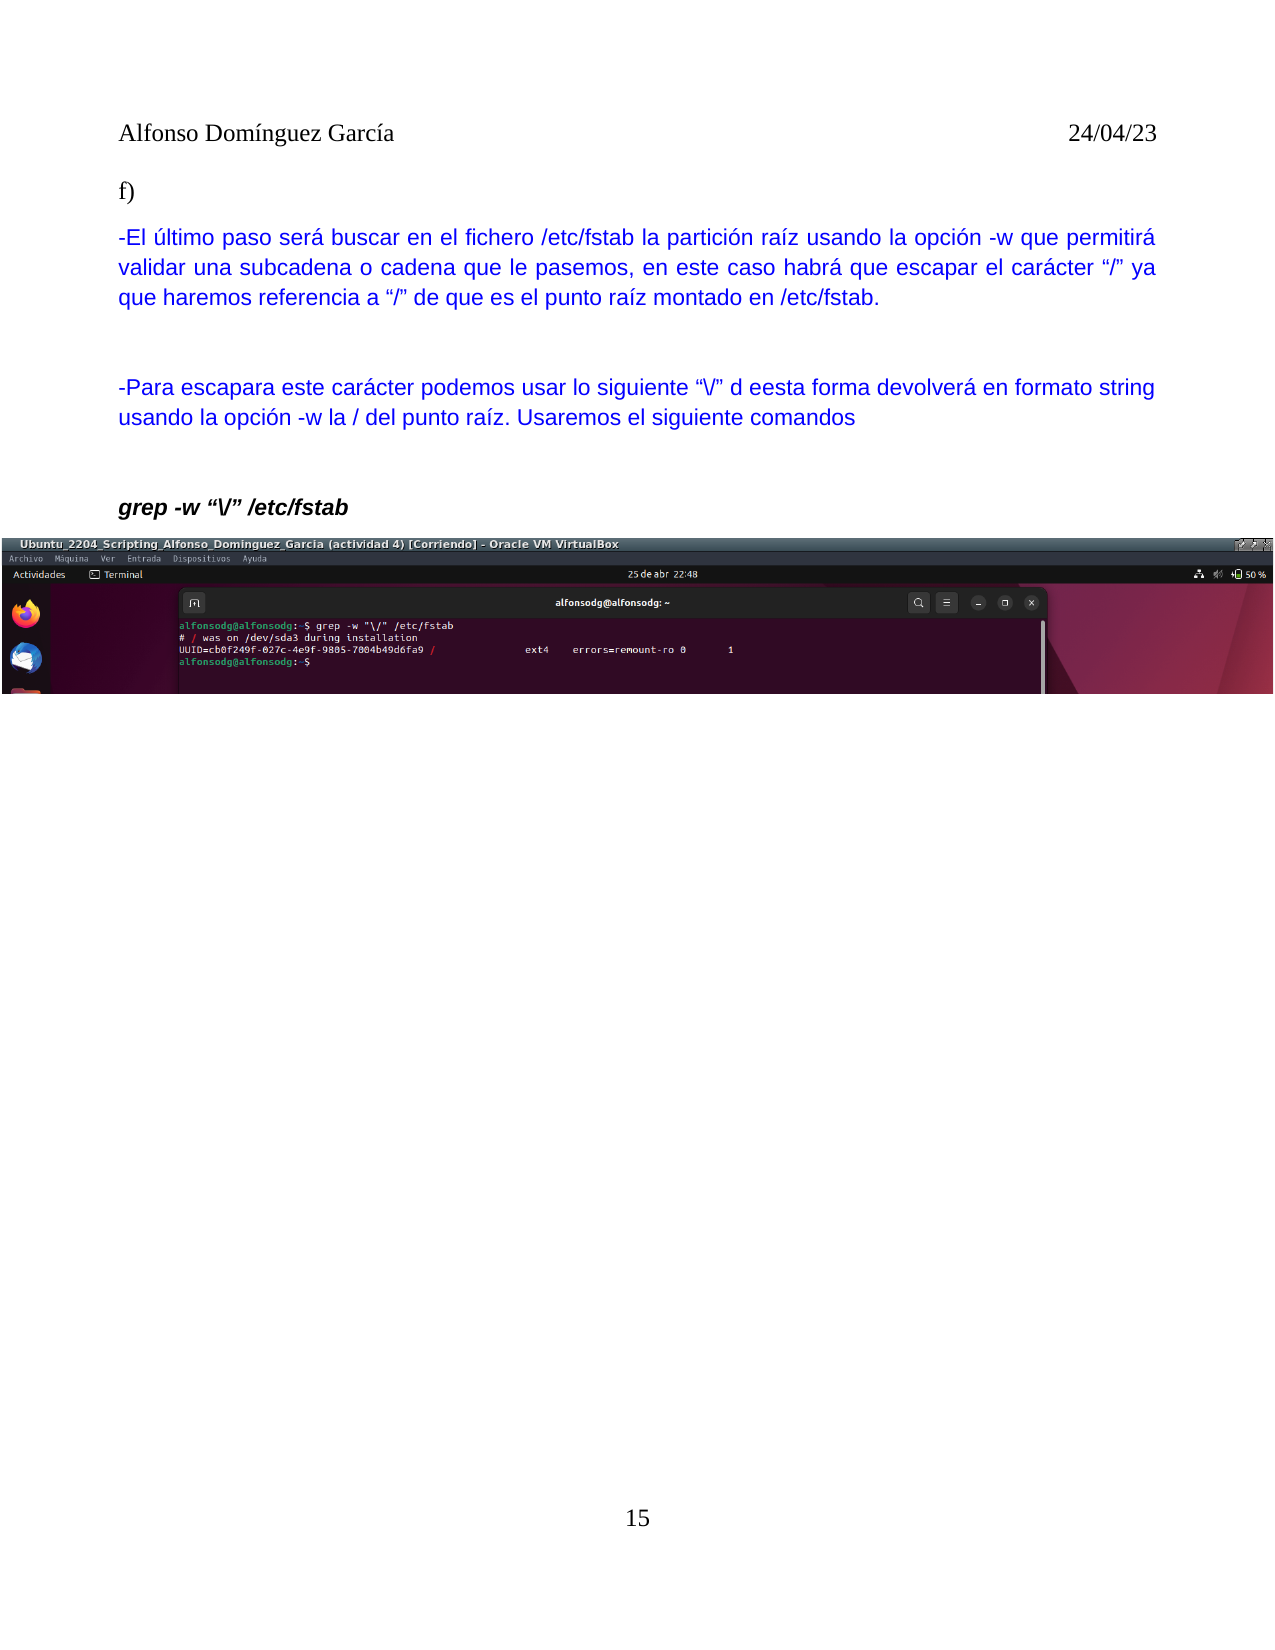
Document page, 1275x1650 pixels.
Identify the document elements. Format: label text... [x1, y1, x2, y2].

picture [1, 538, 1274, 694]
text -El último paso será buscar en el fichero /etc/fstab la partición raíz usando la opción -w que permitirá validar una subcadena o cadena que le pasemos, en este caso habrá que escapar el carácter “/” ya que haremos referencia a “/” de que es el punto raíz montado en /etc/fstab. [118, 224, 1157, 311]
text grep -w “\/” /etc/fstab [118, 494, 1157, 520]
text f) [118, 176, 1157, 205]
text -Para escapara este carácter podemos usar lo siguiente “\/” d eesta forma devolverá en formato string usando la opción -w la / del punto raíz. Usaremos el siguiente comandos [118, 374, 1157, 431]
